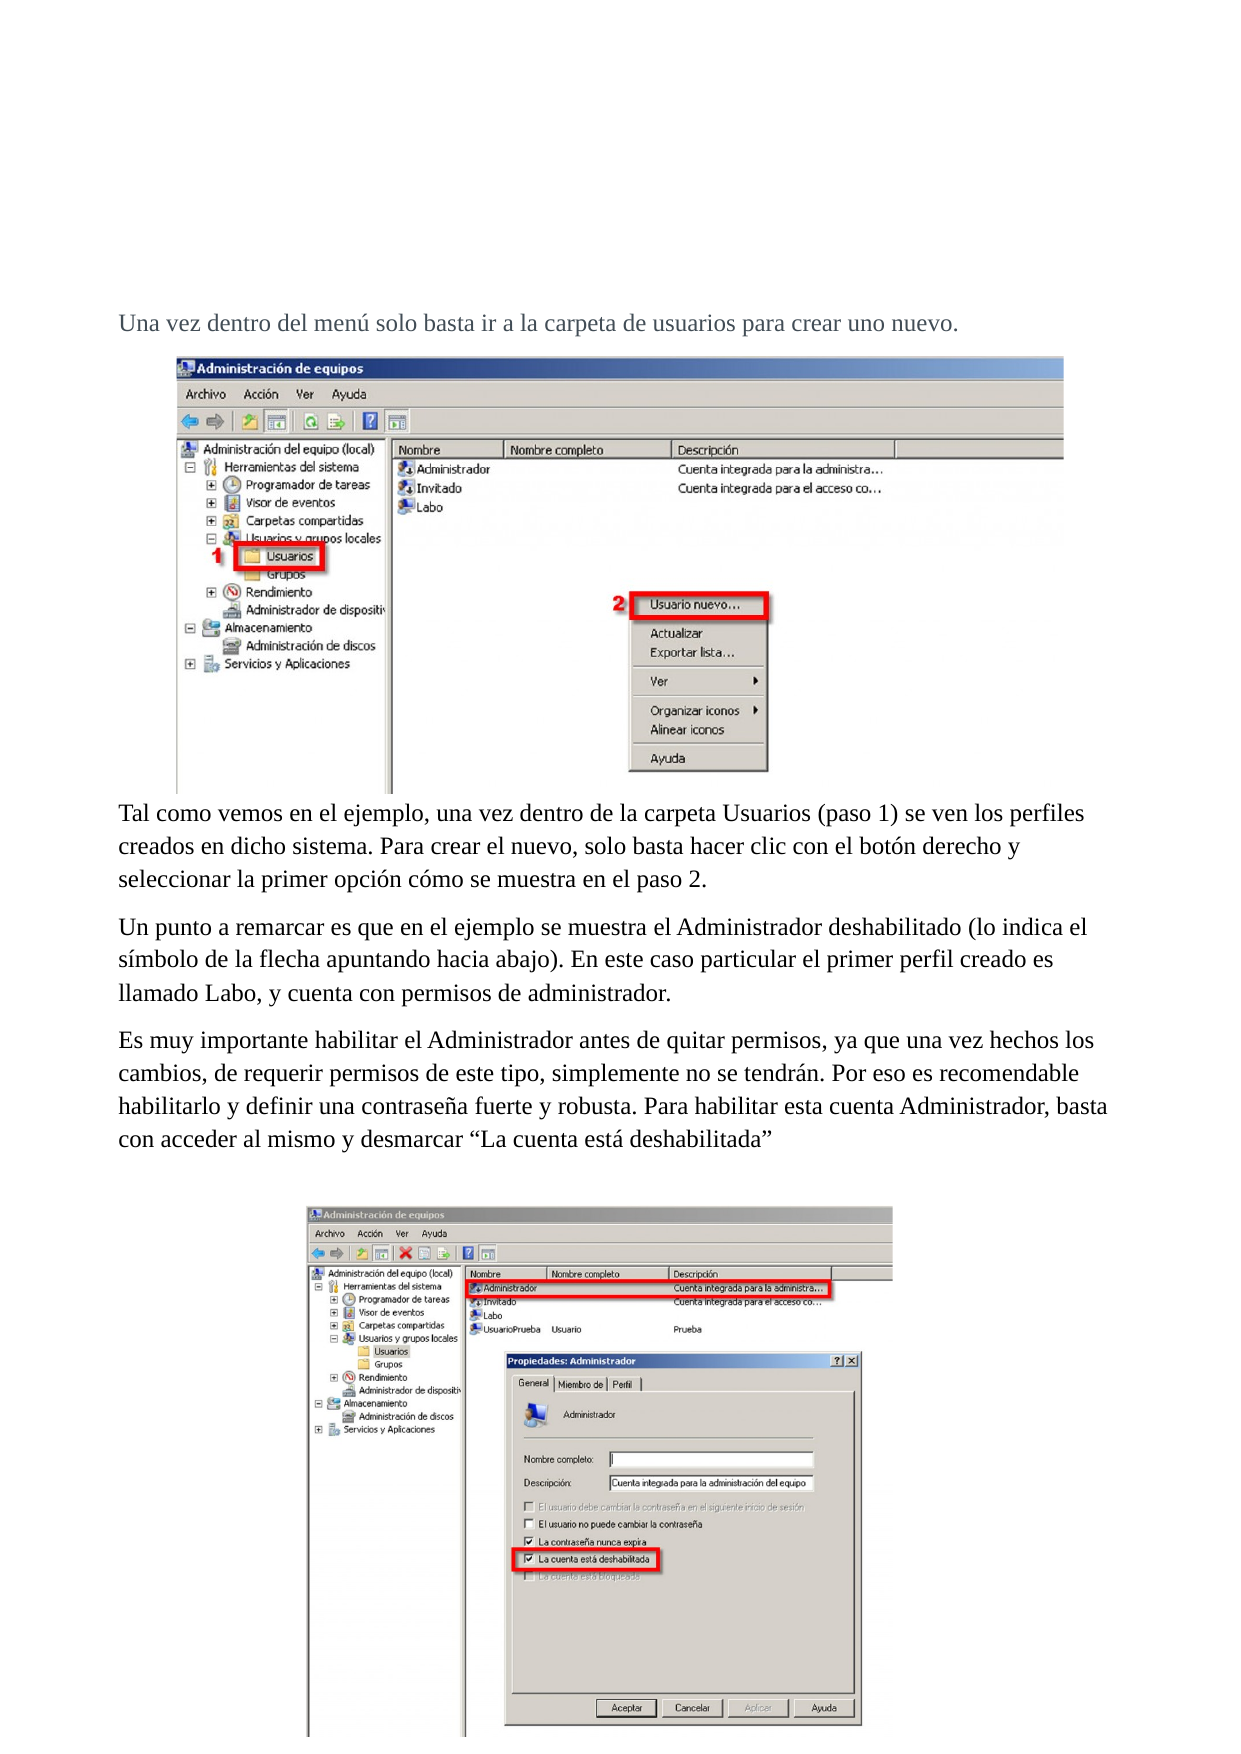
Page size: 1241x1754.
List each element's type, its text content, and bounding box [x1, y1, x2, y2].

text Una vez dentro del menú solo basta ir a la carpeta de usuarios para crear uno nuevo. [118, 308, 1122, 337]
picture [305, 1205, 893, 1737]
text Tal como vemos en el ejemplo, una vez dentro de la carpeta Usuarios (paso 1) se ven los perfiles creados en dicho sistema. Para crear el nuevo, solo basta hacer clic con el botón derecho y seleccionar la primer opción cómo se muestra en el paso 2. [118, 356, 1122, 893]
text Un punto a remarcar es que en el ejemplo se muestra el Administrador deshabilitado (lo indica el símbolo de la flecha apuntando hacia abajo). En este caso particular el primer perfil creado es llamado Labo, y cuenta con permisos de administrador. [118, 912, 1122, 1006]
picture [176, 356, 1064, 794]
text Es muy importante habilitar el Administrador antes de quitar permisos, ya que una vez hechos los cambios, de requerir permisos de este tipo, simplemente no se tendrán. Por eso es recomendable habilitarlo y definir una contraseña fuerte y robusta. Para habilitar esta cuenta Administrador, basta con acceder al mismo y desmarcar “La cuenta está deshabilitada” [118, 1025, 1122, 1153]
